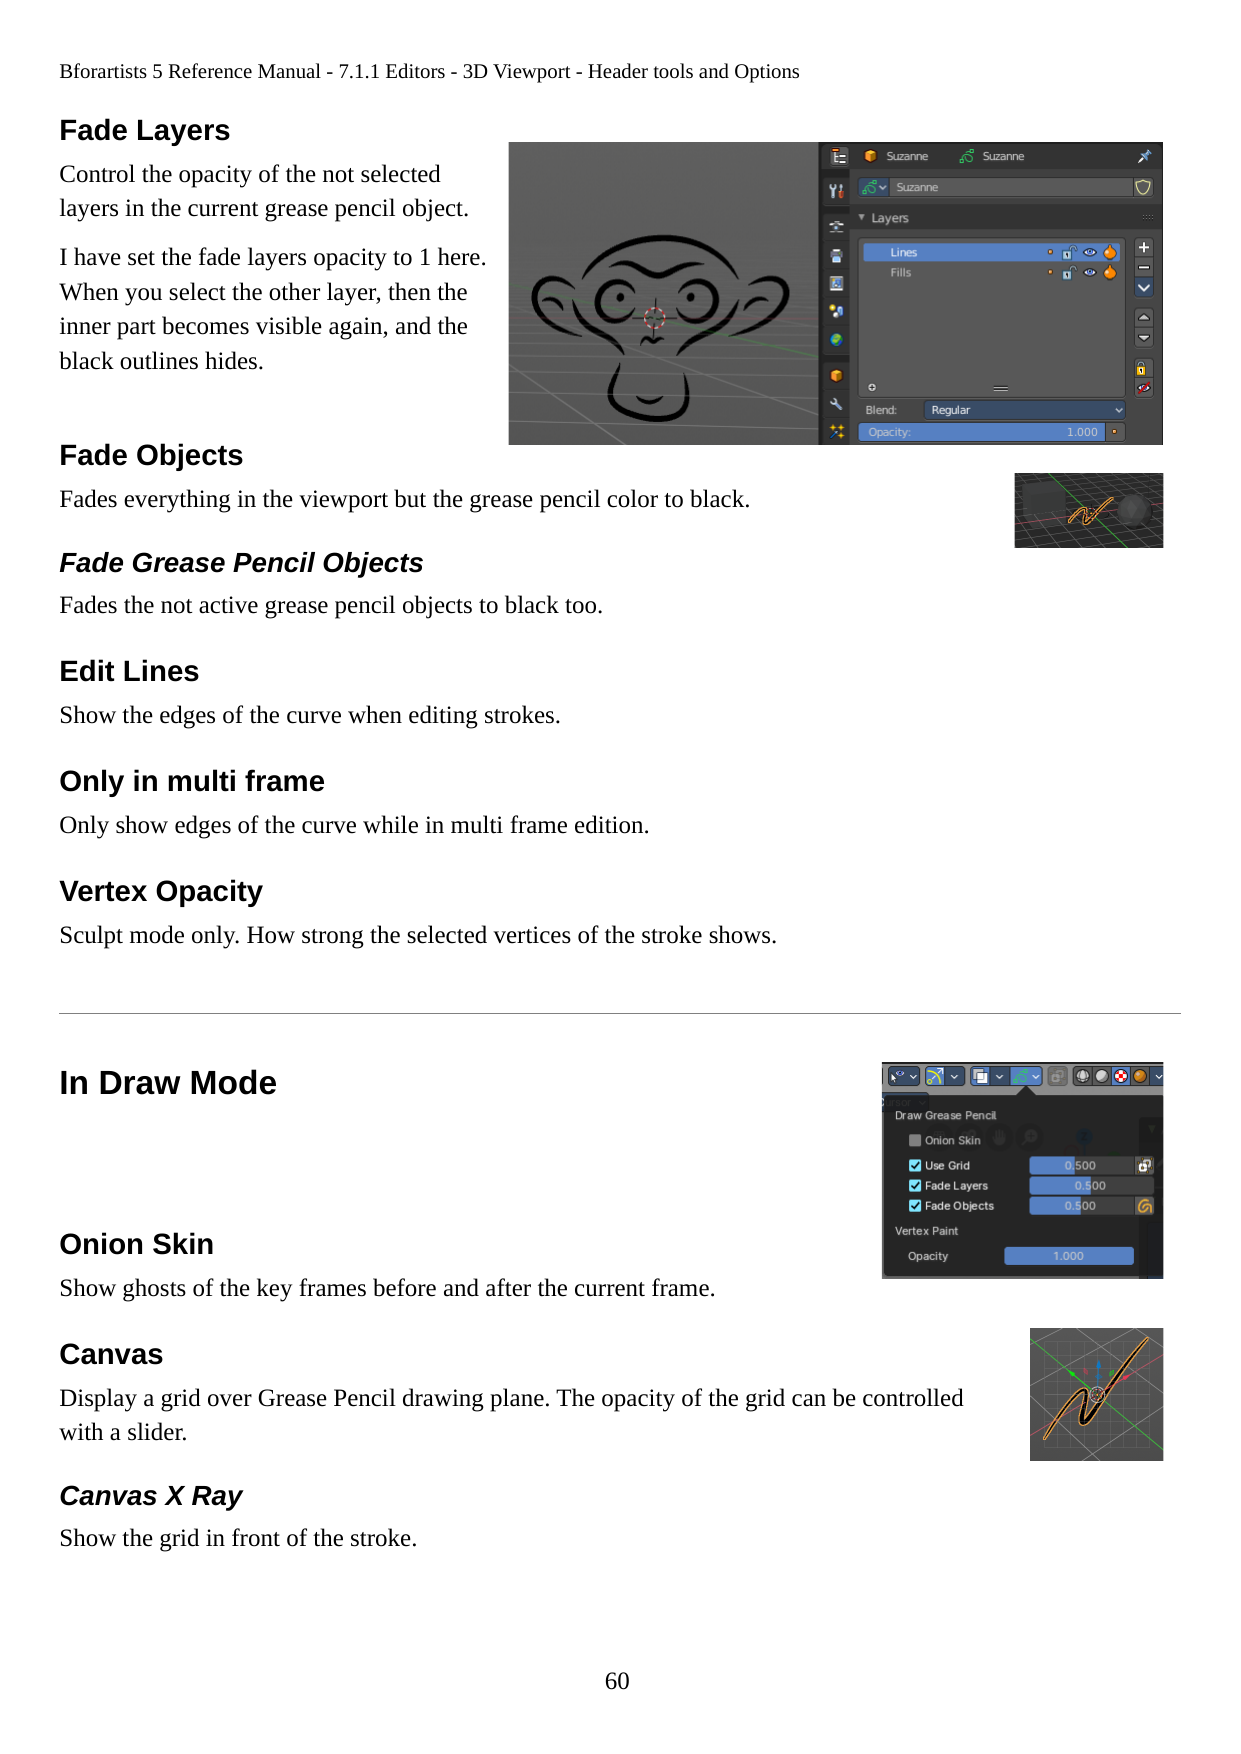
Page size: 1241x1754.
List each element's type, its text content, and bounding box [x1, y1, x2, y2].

subtitle Fade Grease Pencil Objects [59, 546, 1181, 578]
text Show the edges of the curve when editing strokes. [59, 700, 1181, 729]
text Display a grid over Grease Pencil drawing plane. The opacity of the grid can be controlled with a slider. [59, 1383, 1030, 1446]
subtitle Vertex Opacity [59, 874, 1181, 908]
picture [1014, 473, 1164, 548]
subtitle In Draw Mode [59, 1063, 881, 1102]
subtitle [1164, 1227, 1181, 1261]
subtitle Fade Objects [59, 438, 1181, 472]
text Control the opacity of the not selected layers in the current grease pencil object. [59, 159, 508, 222]
text Sculpt mode only. How strong the selected vertices of the stroke shows. [59, 920, 1181, 949]
text I have set the fade layers opacity to 1 here. When you select the other layer, then the inner part becomes visible again, and the black outlines hides. [59, 242, 508, 374]
picture [1030, 1328, 1164, 1461]
text Show the grid in front of the stroke. [59, 1523, 1181, 1552]
subtitle Onion Skin [59, 1227, 881, 1261]
text Show ghosts of the key frames before and after the current frame. [59, 1273, 1181, 1302]
subtitle Only in multi frame [59, 764, 1181, 798]
text Only show edges of the curve while in multi frame edition. [59, 810, 1181, 839]
subtitle Canvas X Ray [59, 1479, 1181, 1511]
text Fades everything in the viewport but the grease pencil color to black. [59, 484, 1014, 513]
subtitle Canvas [59, 1337, 1030, 1370]
subtitle Edit Lines [59, 654, 1181, 688]
subtitle [1164, 1063, 1181, 1102]
subtitle Fade Layers [59, 113, 1181, 146]
subtitle [1164, 1337, 1181, 1370]
picture [508, 142, 1164, 445]
text Fades the not active grease pencil objects to black too. [59, 590, 1181, 619]
picture [881, 1062, 1164, 1279]
